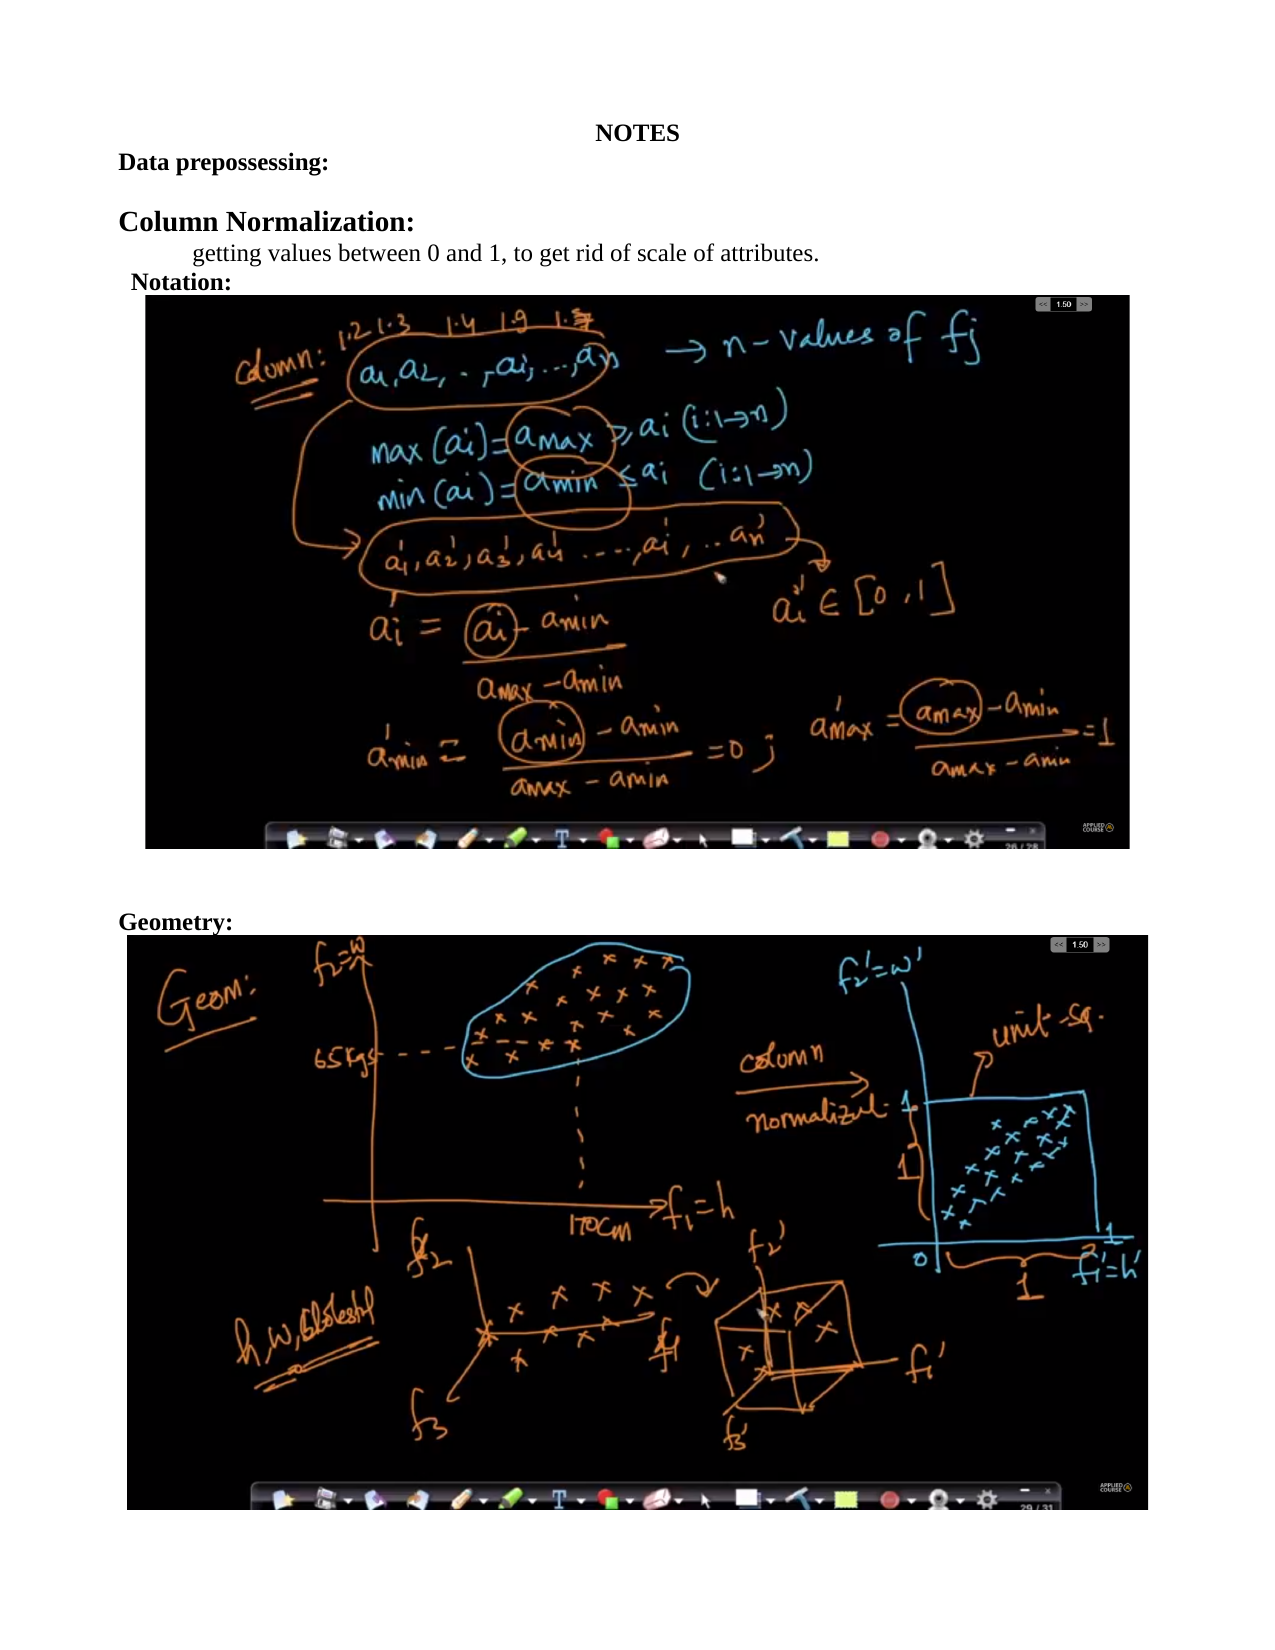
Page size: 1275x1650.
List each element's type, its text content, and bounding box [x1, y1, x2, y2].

text Geometry: [118, 907, 1157, 935]
picture [127, 935, 1149, 1510]
picture [145, 295, 1130, 849]
text getting values between 0 and 1, to get rid of scale of attributes. [118, 238, 1157, 267]
text Data prepossessing: [118, 147, 1157, 176]
text Column Normalization: [118, 204, 1157, 238]
text NOTES [118, 118, 1157, 147]
text Notation: [118, 267, 1157, 295]
